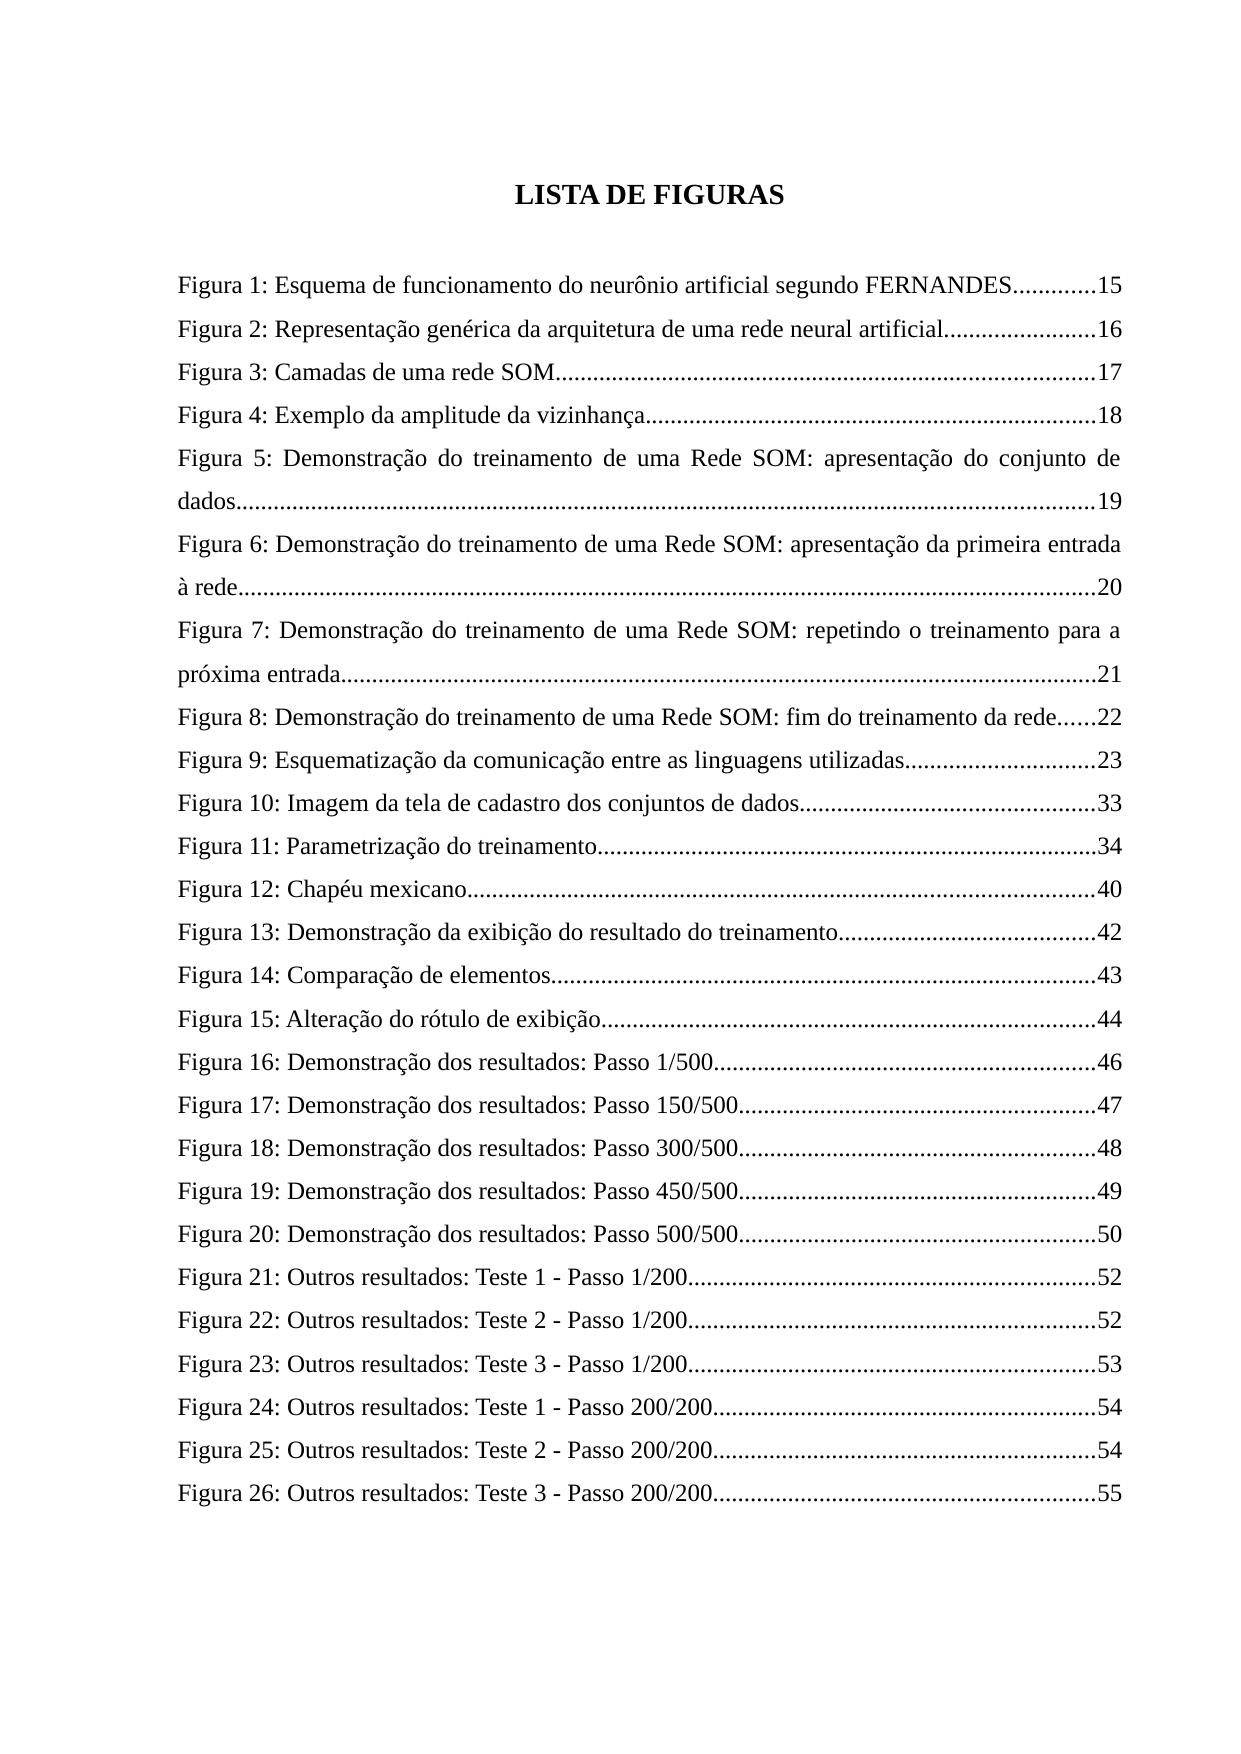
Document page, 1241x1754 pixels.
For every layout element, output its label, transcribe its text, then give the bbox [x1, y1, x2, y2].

text Figura 2: Representação genérica da arquitetura de uma rede neural artificial. 16 [177, 314, 1122, 342]
text Figura 20: Demonstração dos resultados: Passo 500/500. 50 [177, 1219, 1122, 1248]
text Figura 3: Camadas de uma rede SOM. 17 [177, 357, 1122, 386]
text Figura 15: Alteração do rótulo de exibição. 44 [177, 1004, 1122, 1032]
text Figura 5: Demonstração do treinamento de uma Rede SOM: apresentação do conjunto de dados. 19 [177, 443, 1122, 515]
text Figura 24: Outros resultados: Teste 1 - Passo 200/200. 54 [177, 1392, 1122, 1421]
text Figura 23: Outros resultados: Teste 3 - Passo 1/200. 53 [177, 1349, 1122, 1377]
text Figura 22: Outros resultados: Teste 2 - Passo 1/200. 52 [177, 1306, 1122, 1334]
text Figura 4: Exemplo da amplitude da vizinhança. 18 [177, 400, 1122, 429]
text Figura 18: Demonstração dos resultados: Passo 300/500. 48 [177, 1133, 1122, 1162]
text Figura 25: Outros resultados: Teste 2 - Passo 200/200. 54 [177, 1435, 1122, 1464]
text Figura 1: Esquema de funcionamento do neurônio artificial segundo FERNANDES. 15 [177, 271, 1122, 299]
text Figura 17: Demonstração dos resultados: Passo 150/500. 47 [177, 1090, 1122, 1119]
text Figura 7: Demonstração do treinamento de uma Rede SOM: repetindo o treinamento para a próxima entrada. 21 [177, 616, 1122, 687]
text Figura 13: Demonstração da exibição do resultado do treinamento. 42 [177, 917, 1122, 946]
text Figura 21: Outros resultados: Teste 1 - Passo 1/200. 52 [177, 1262, 1122, 1291]
text Figura 16: Demonstração dos resultados: Passo 1/500. 46 [177, 1047, 1122, 1076]
text Figura 11: Parametrização do treinamento. 34 [177, 831, 1122, 860]
text Figura 8: Demonstração do treinamento de uma Rede SOM: fim do treinamento da rede. 22 [177, 702, 1122, 731]
text Figura 26: Outros resultados: Teste 3 - Passo 200/200. 55 [177, 1478, 1122, 1507]
text Figura 9: Esquematização da comunicação entre as linguagens utilizadas. 23 [177, 745, 1122, 774]
text Figura 14: Comparação de elementos. 43 [177, 961, 1122, 989]
text LISTA DE FIGURAS [177, 177, 1122, 211]
text Figura 12: Chapéu mexicano. 40 [177, 874, 1122, 903]
text Figura 10: Imagem da tela de cadastro dos conjuntos de dados. 33 [177, 788, 1122, 817]
text Figura 19: Demonstração dos resultados: Passo 450/500. 49 [177, 1176, 1122, 1205]
text Figura 6: Demonstração do treinamento de uma Rede SOM: apresentação da primeira entrada à rede. 20 [177, 529, 1122, 601]
